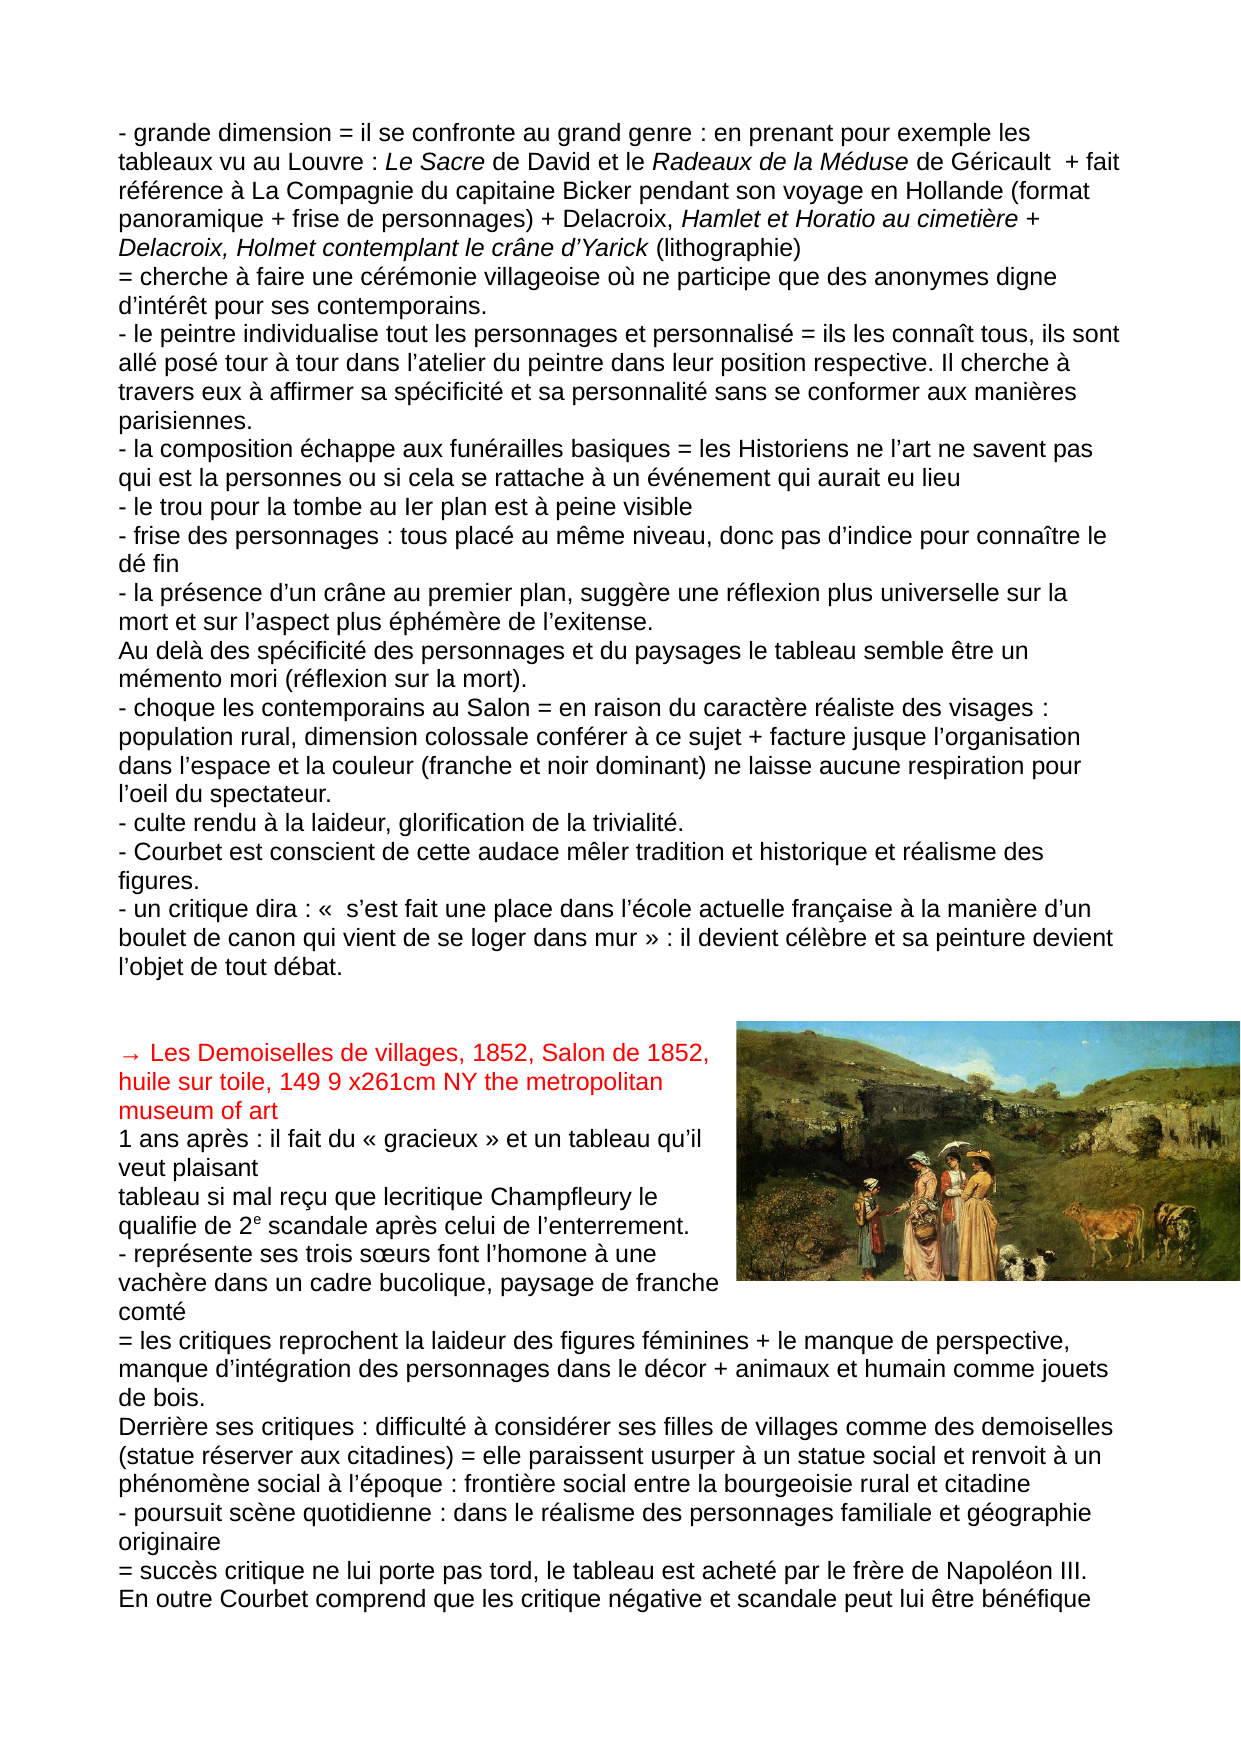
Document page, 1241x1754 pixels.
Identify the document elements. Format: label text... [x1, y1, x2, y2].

picture [736, 1021, 1241, 1281]
text - le peintre individualise tout les personnages et personnalisé = ils les connaît tous, ils sont allé posé tour à tour dans l’atelier du peintre dans leur position respective. Il cherche à travers eux à affirmer sa spécificité et sa personnalité sans se conformer aux manières parisiennes. [118, 319, 1122, 434]
text - poursuit scène quotidienne : dans le réalisme des personnages familiale et géographie originaire [118, 1498, 1122, 1556]
text Au delà des spécificité des personnages et du paysages le tableau semble être un mémento mori (réflexion sur la mort). [118, 636, 1122, 693]
text - choque les contemporains au Salon = en raison du caractère réaliste des visages : population rural, dimension colossale conférer à ce sujet + facture jusque l’organisation dans l’espace et la couleur (franche et noir dominant) ne laisse aucune respiration pour l’oeil du spectateur. [118, 693, 1122, 808]
text → Les Demoiselles de villages, 1852, Salon de 1852, huile sur toile, 149 9 x261cm NY the metropolitan museum of art [118, 1038, 736, 1124]
text = succès critique ne lui porte pas tord, le tableau est acheté par le frère de Napoléon III. En outre Courbet comprend que les critique négative et scandale peut lui être bénéfique [118, 1556, 1122, 1613]
text - le trou pour la tombe au Ier plan est à peine visible [118, 492, 1122, 521]
text Derrière ses critiques : difficulté à considérer ses filles de villages comme des demoiselles (statue réserver aux citadines) = elle paraissent usurper à un statue social et renvoit à un phénomène social à l’époque : frontière social entre la bourgeoisie rural et citadine [118, 1412, 1122, 1498]
text 1 ans après : il fait du « gracieux » et un tableau qu’il veut plaisant [118, 1124, 736, 1182]
text - culte rendu à la laideur, glorification de la trivialité. [118, 808, 1122, 837]
text - un critique dira : « s’est fait une place dans l’école actuelle française à la manière d’un boulet de canon qui vient de se loger dans mur » : il devient célèbre et sa peinture devient l’objet de tout débat. [118, 894, 1122, 981]
text - frise des personnages : tous placé au même niveau, donc pas d’indice pour connaître le dé fin [118, 521, 1122, 578]
text = cherche à faire une cérémonie villageoise où ne participe que des anonymes digne d’intérêt pour ses contemporains. [118, 262, 1122, 319]
text = les critiques reprochent la laideur des figures féminines + le manque de perspective, manque d’intégration des personnages dans le décor + animaux et humain comme jouets de bois. [118, 1326, 1122, 1412]
text - représente ses trois sœurs font l’homone à une vachère dans un cadre bucolique, paysage de franche comté [118, 1239, 1122, 1326]
text - grande dimension = il se confronte au grand genre : en prenant pour exemple les tableaux vu au Louvre : Le Sacre de David et le Radeaux de la Méduse de Géricault + fait référence à La Compagnie du capitaine Bicker pendant son voyage en Hollande (format panoramique + frise de personnages) + Delacroix, Hamlet et Horatio au cimetière + Delacroix, Holmet contemplant le crâne d’Yarick (lithographie) [118, 118, 1122, 262]
text - Courbet est conscient de cette audace mêler tradition et historique et réalisme des figures. [118, 837, 1122, 894]
text - la composition échappe aux funérailles basiques = les Historiens ne l’art ne savent pas qui est la personnes ou si cela se rattache à un événement qui aurait eu lieu [118, 434, 1122, 492]
text - la présence d’un crâne au premier plan, suggère une réflexion plus universelle sur la mort et sur l’aspect plus éphémère de l’exitense. [118, 578, 1122, 636]
text tableau si mal reçu que lecritique Champfleury le qualifie de 2e scandale après celui de l’enterrement. [118, 1182, 736, 1239]
